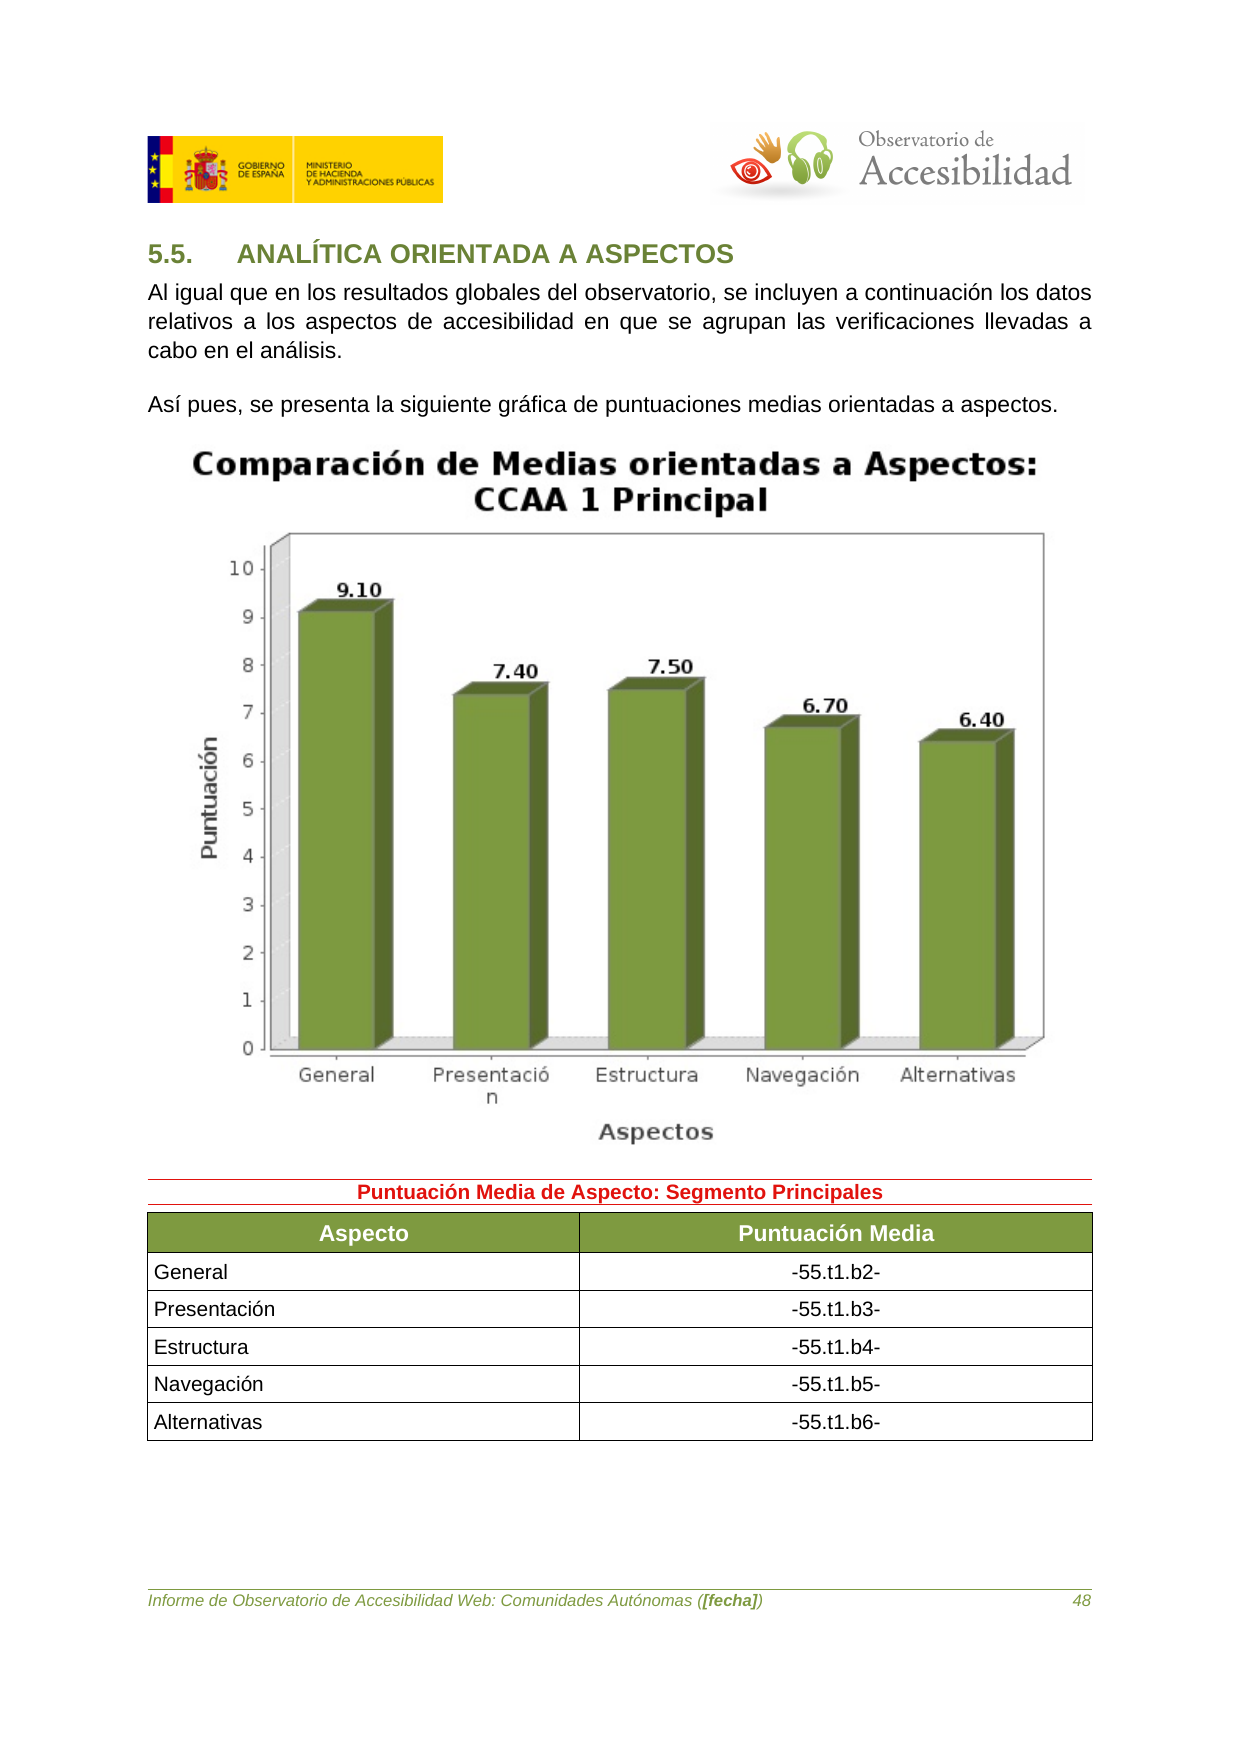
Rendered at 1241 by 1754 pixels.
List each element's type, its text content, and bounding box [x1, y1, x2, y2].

text Así pues, se presenta la siguiente gráfica de puntuaciones medias orientadas a aspectos. [148, 391, 1092, 417]
table_header Aspecto [148, 1213, 579, 1252]
table_cell -55.t1.b2- [580, 1253, 1092, 1290]
list Analítica orientada a aspectos [148, 238, 1092, 269]
table_cell -55.t1.b5- [580, 1366, 1092, 1402]
text Puntuación Media de Aspecto: Segmento Principales [148, 1180, 1092, 1204]
picture [147, 136, 443, 203]
table_header Puntuación Media [580, 1213, 1092, 1252]
table_cell -55.t1.b4- [580, 1328, 1092, 1365]
table_cell Estructura [148, 1328, 579, 1365]
table_cell Alternativas [148, 1403, 579, 1440]
picture [178, 444, 1062, 1154]
table_cell Presentación [148, 1291, 579, 1327]
picture [710, 122, 1086, 205]
table_cell Navegación [148, 1366, 579, 1402]
text Al igual que en los resultados globales del observatorio, se incluyen a continuación los datos relativos a los aspectos de accesibilidad en que se agrupan las verificaciones llevadas a cabo en el análisis. [148, 279, 1092, 363]
table_cell -55.t1.b6- [580, 1403, 1092, 1440]
table_cell -55.t1.b3- [580, 1291, 1092, 1327]
table_cell General [148, 1253, 579, 1290]
